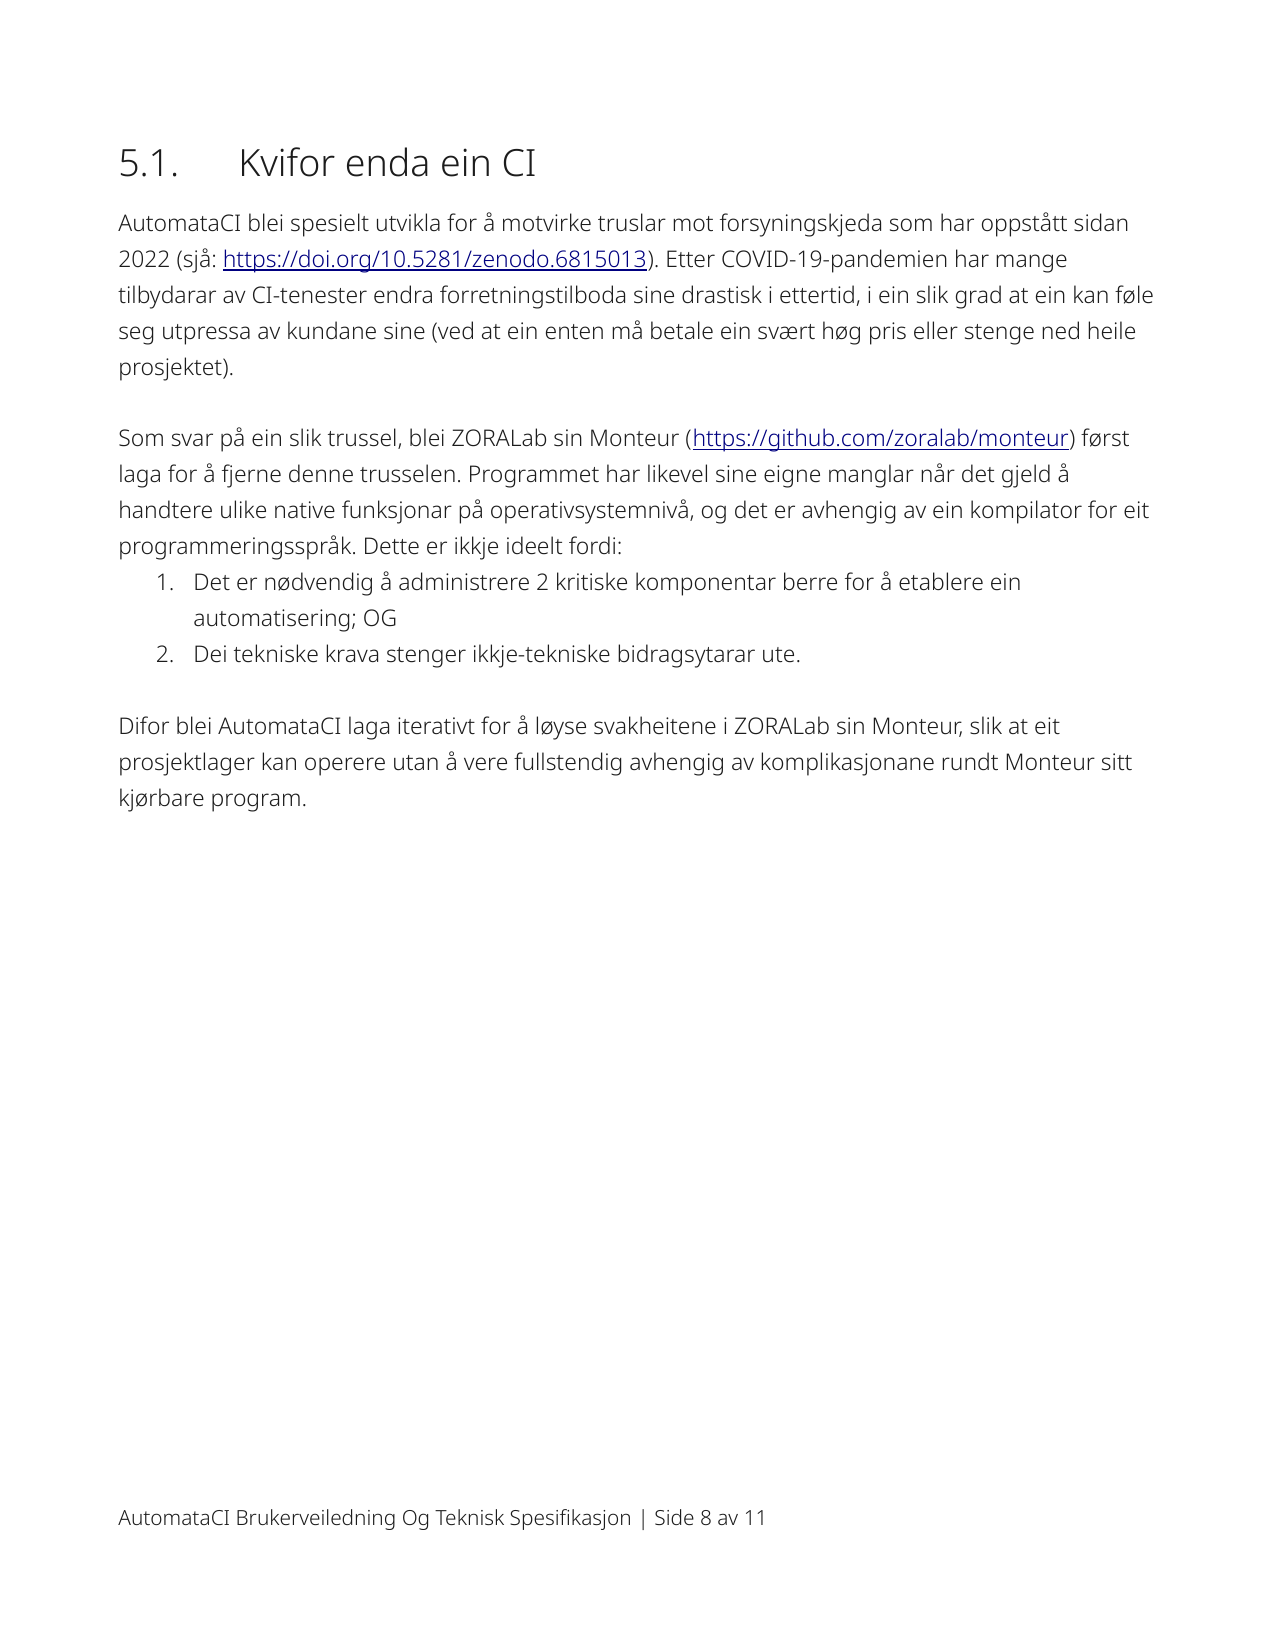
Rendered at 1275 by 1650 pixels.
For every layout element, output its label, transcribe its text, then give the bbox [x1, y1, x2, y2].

text Som svar på ein slik trussel, blei ZORALab sin Monteur (https://github.com/zoralab/monteur) først laga for å fjerne denne trusselen. Programmet har likevel sine eigne manglar når det gjeld å handtere ulike native funksjonar på operativsystemnivå, og det er avhengig av ein kompilator for eit programmeringsspråk. Dette er ikkje ideelt fordi: [118, 422, 1157, 561]
text AutomataCI blei spesielt utvikla for å motvirke truslar mot forsyningskjeda som har oppstått sidan 2022 (sjå: https://doi.org/10.5281/zenodo.6815013). Etter COVID-19-pandemien har mange tilbydarar av CI-tenester endra forretningstilboda sine drastisk i ettertid, i ein slik grad at ein kan føle seg utpressa av kundane sine (ved at ein enten må betale ein svært høg pris eller stenge ned heile prosjektet). [118, 207, 1157, 382]
list Dei tekniske krava stenger ikkje-tekniske bidragsytarar ute. [156, 638, 1157, 669]
list Det er nødvendig å administrere 2 kritiske komponentar berre for å etablere ein automatisering; OG [156, 566, 1157, 633]
text Difor blei AutomataCI laga iterativt for å løyse svakheitene i ZORALab sin Monteur, slik at eit prosjektlager kan operere utan å vere fullstendig avhengig av komplikasjonane rundt Monteur sitt kjørbare program. [118, 710, 1157, 813]
subtitle Kvifor enda ein CI [118, 136, 1157, 187]
